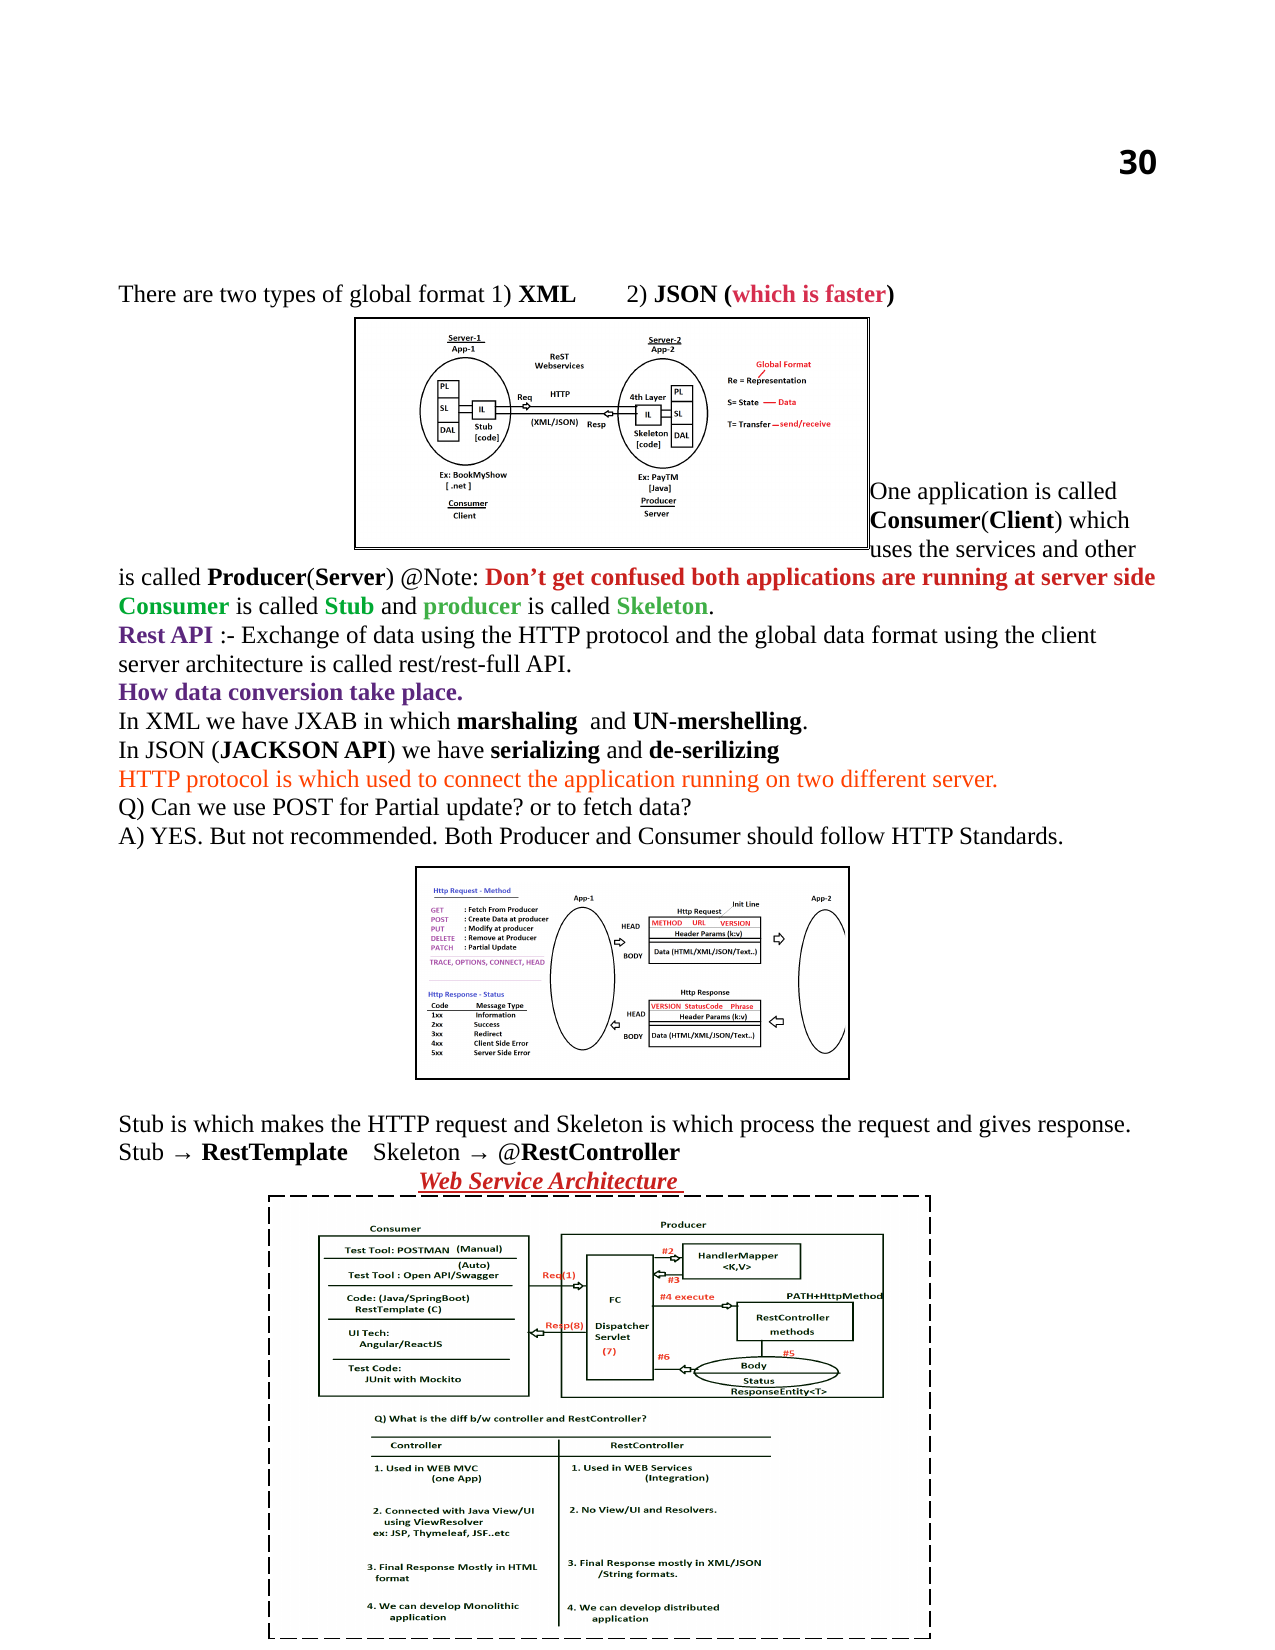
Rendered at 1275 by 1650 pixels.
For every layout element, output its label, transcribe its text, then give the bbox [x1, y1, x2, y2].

text Rest API :- Exchange of data using the HTTP protocol and the global data format using the client server architecture is called rest/rest-full API. [118, 620, 1157, 677]
text Q) Can we use POST for Partial update? or to fetch data? [118, 792, 1157, 821]
text In JSON (JACKSON API) we have serializing and de-serilizing [118, 735, 1157, 764]
text Web Service Architecture [118, 1166, 1157, 1195]
text There are two types of global format 1) XML 2) JSON (which is faster) [118, 279, 1157, 308]
text Consumer is called Stub and producer is called Skeleton. [118, 591, 1157, 620]
text One application is called Consumer(Client) which uses the services and other is called Producer(Server) @Note: Don’t get confused both applications are running at server side [118, 476, 1157, 591]
text Stub → RestTemplate Skeleton → @RestController [118, 1137, 1157, 1166]
text A) YES. But not recommended. Both Producer and Consumer should follow HTTP Standards. [118, 821, 1157, 850]
text HTTP protocol is which used to connect the application running on two different server. [118, 764, 1157, 792]
text Stub is which makes the HTTP request and Skeleton is which process the request and gives response. [118, 1109, 1157, 1137]
text How data conversion take place. [118, 677, 1157, 706]
picture [359, 322, 865, 545]
text In XML we have JXAB in which marshaling and UN-mershelling. [118, 706, 1157, 735]
picture [419, 890, 846, 1075]
